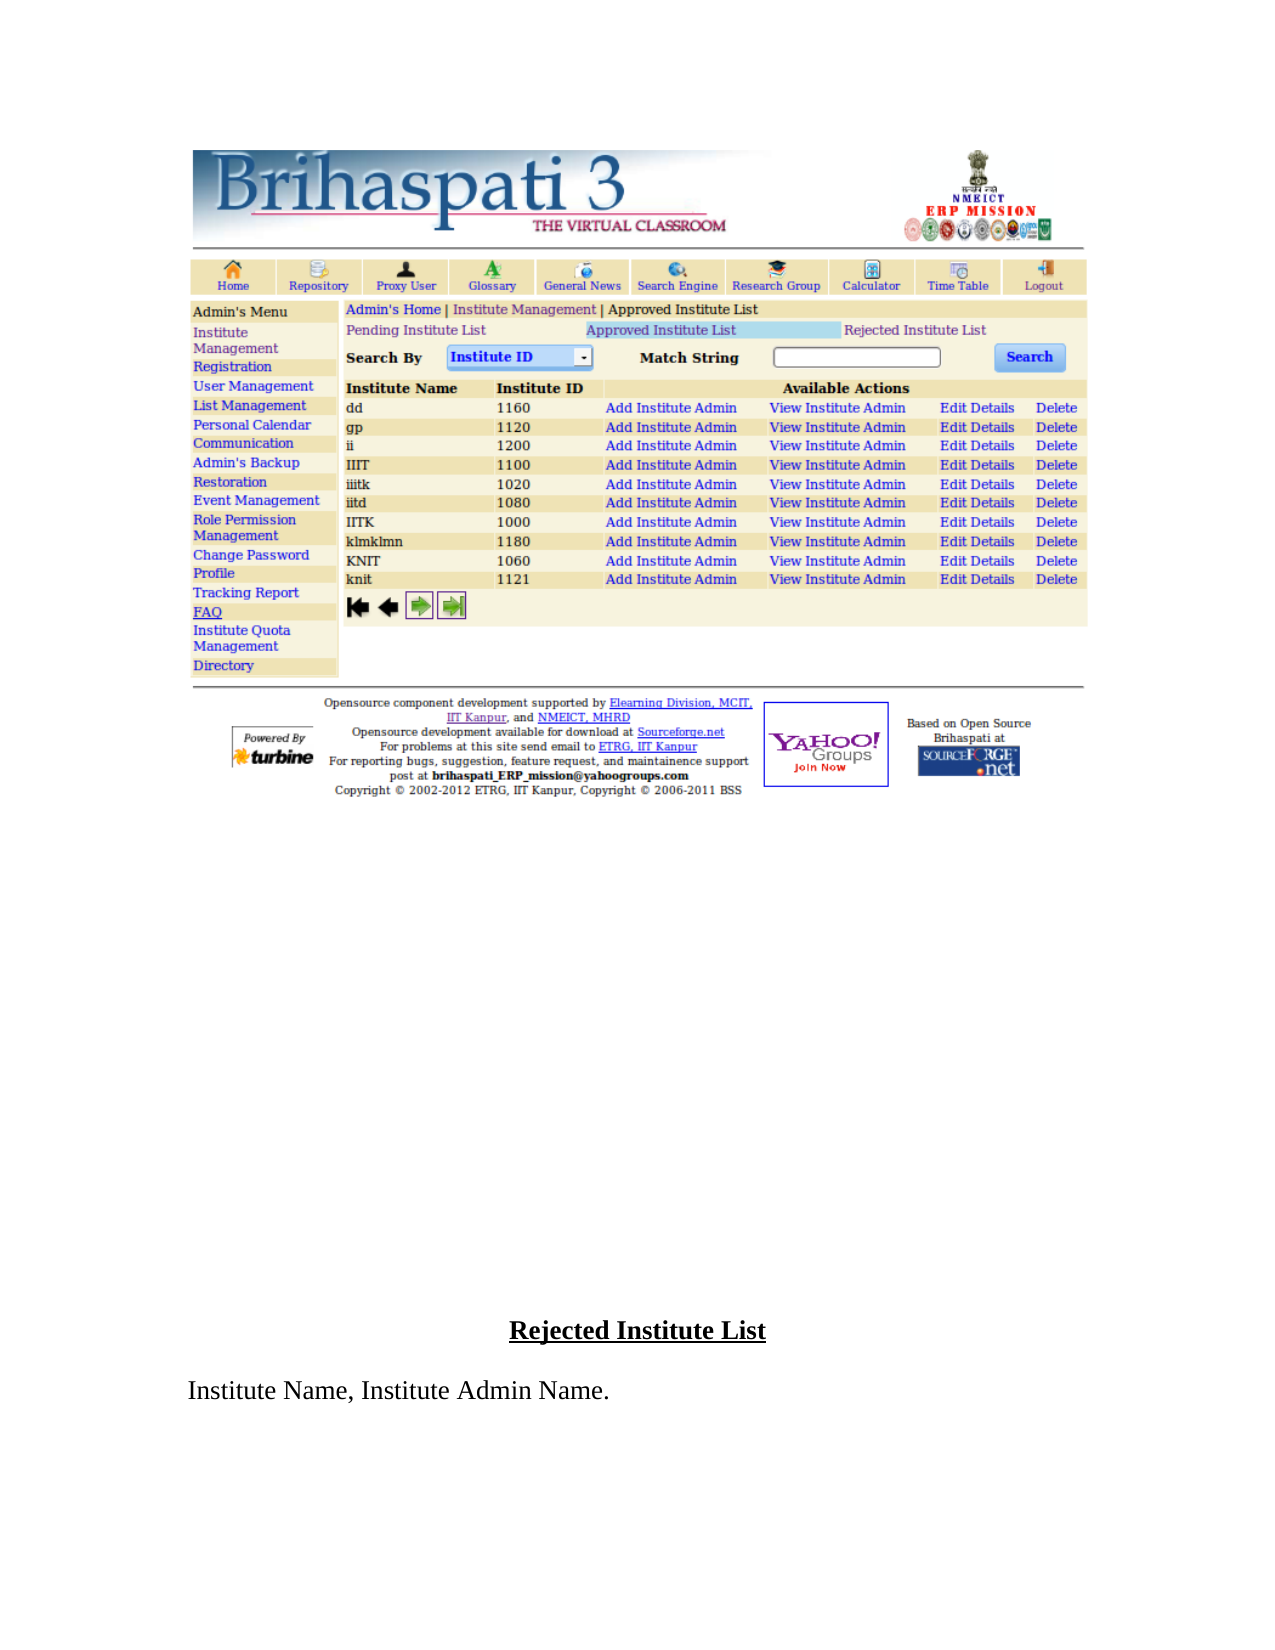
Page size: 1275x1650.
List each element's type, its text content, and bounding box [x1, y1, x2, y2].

picture [187, 150, 1088, 832]
text Institute Name, Institute Admin Name. [187, 1374, 1087, 1406]
text Rejected Institute List [187, 1314, 1087, 1345]
